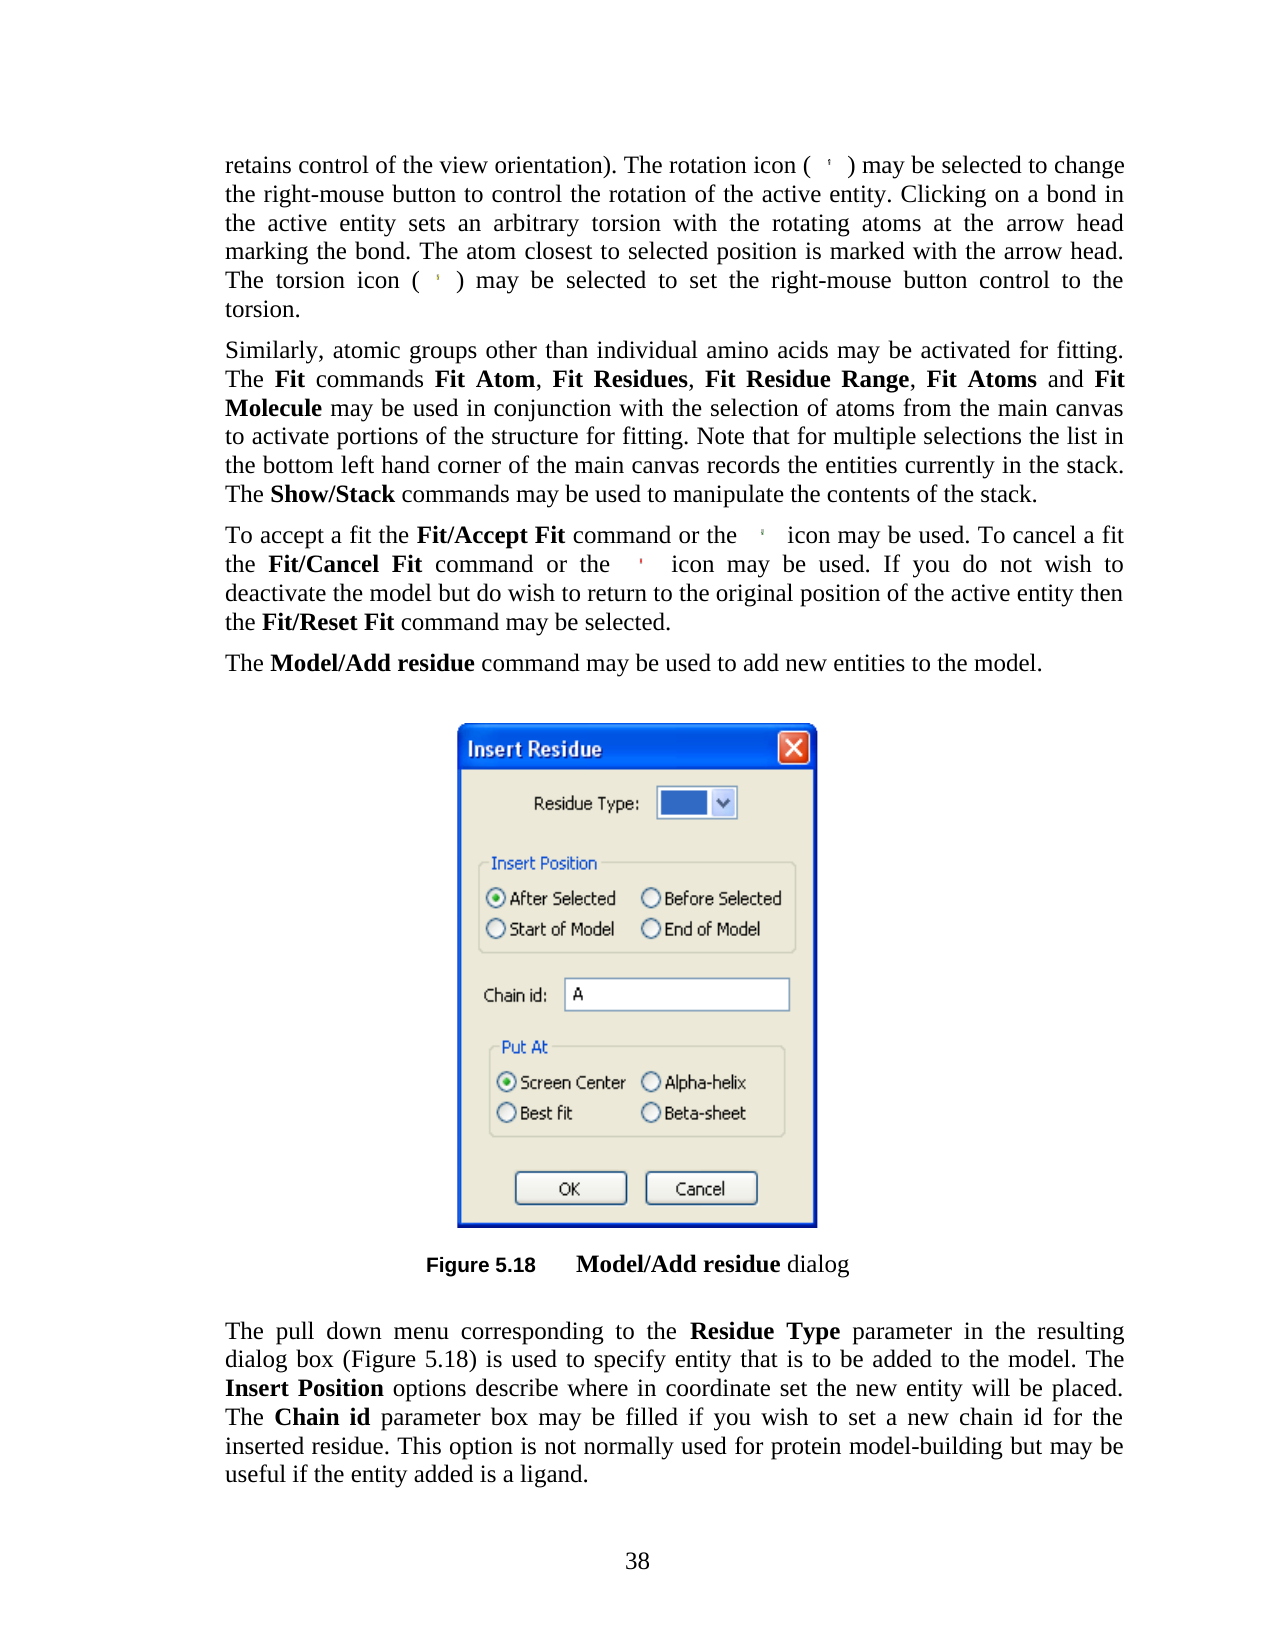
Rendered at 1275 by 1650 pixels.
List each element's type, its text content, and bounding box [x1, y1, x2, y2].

text Similarly, atomic groups other than individual amino acids may be activated for fitting. The Fit commands Fit Atom, Fit Residues, Fit Residue Range, Fit Atoms and Fit Molecule may be used in conjunction with the selection of atoms from the main canvas to activate portions of the structure for fitting. Note that for multiple selections the list in the bottom left hand corner of the main canvas records the entities currently in the stack. The Show/Stack commands may be used to manipulate the contents of the stack. [225, 335, 1125, 508]
picture [457, 723, 818, 1228]
text retains control of the view orientation). The rotation icon () may be selected to change the right-mouse button to control the rotation of the active entity. Clicking on a bond in the active entity sets an arbitrary torsion with the rotating atoms at the arrow head marking the bond. The atom closest to selected position is marked with the arrow head. The torsion icon () may be selected to set the right-mouse button control to the torsion. [225, 150, 1125, 323]
text Figure 5.18 Model/Add residue dialog [150, 1249, 1125, 1278]
text To accept a fit the Fit/Accept Fit command or the icon may be used. To cancel a fit the Fit/Cancel Fit command or the icon may be used. If you do not wish to deactivate the model but do wish to return to the original position of the active entity then the Fit/Reset Fit command may be selected. [225, 520, 1125, 635]
text The Model/Add residue command may be used to add new entities to the model. [225, 648, 1125, 677]
text The pull down menu corresponding to the Residue Type parameter in the resulting dialog box (Figure 5.18) is used to specify entity that is to be added to the model. The Insert Position options describe where in coordinate set the new entity will be placed. The Chain id parameter box may be filled if you wish to set a new chain id for the inserted residue. This option is not normally used for protein model-building but may be useful if the entity added is a ligand. [225, 1316, 1125, 1488]
